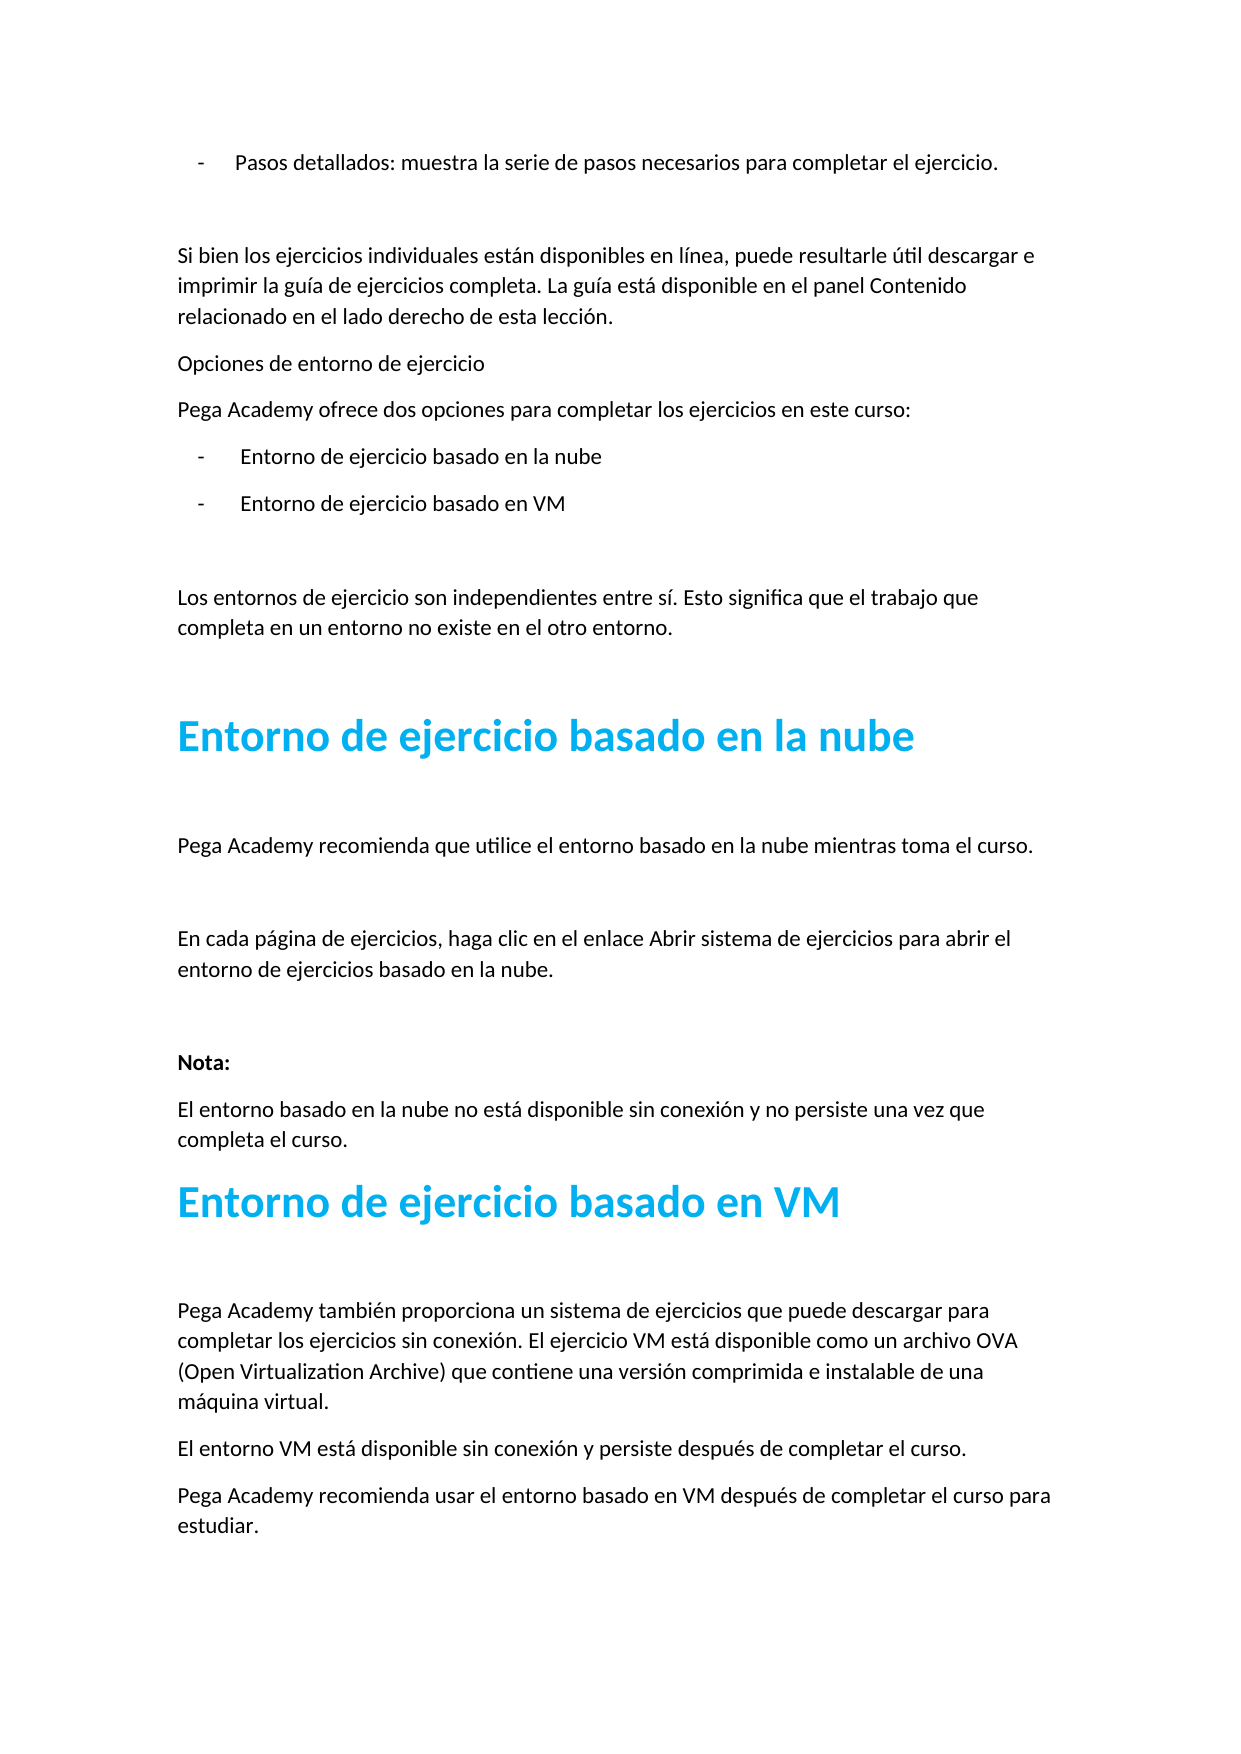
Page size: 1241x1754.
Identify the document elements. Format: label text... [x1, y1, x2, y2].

text Los entornos de ejercicio son independientes entre sí. Esto significa que el trabajo que completa en un entorno no existe en el otro entorno. [177, 583, 1063, 641]
text El entorno VM está disponible sin conexión y persiste después de completar el curso. [177, 1434, 1063, 1462]
text El entorno basado en la nube no está disponible sin conexión y no persiste una vez que completa el curso. [177, 1095, 1063, 1154]
text En cada página de ejercicios, haga clic en el enlace Abrir sistema de ejercicios para abrir el entorno de ejercicios basado en la nube. [177, 924, 1063, 983]
text Pega Academy recomienda usar el entorno basado en VM después de completar el curso para estudiar. [177, 1481, 1063, 1539]
list Entorno de ejercicio basado en VM [197, 489, 1063, 517]
list Entorno de ejercicio basado en la nube [197, 442, 1063, 470]
text Pega Academy también proporciona un sistema de ejercicios que puede descargar para completar los ejercicios sin conexión. El ejercicio VM está disponible como un archivo OVA (Open Virtualization Archive) que contiene una versión comprimida e instalable de una máquina virtual. [177, 1296, 1063, 1415]
text Nota: [177, 1048, 1063, 1077]
text Entorno de ejercicio basado en VM [177, 1172, 1063, 1228]
list Pasos detallados: muestra la serie de pasos necesarios para completar el ejercicio. [197, 148, 1063, 176]
text Opciones de entorno de ejercicio [177, 349, 1063, 377]
text Pega Academy recomienda que utilice el entorno basado en la nube mientras toma el curso. [177, 831, 1063, 859]
text Si bien los ejercicios individuales están disponibles en línea, puede resultarle útil descargar e imprimir la guía de ejercicios completa. La guía está disponible en el panel Contenido relacionado en el lado derecho de esta lección. [177, 241, 1063, 330]
text Entorno de ejercicio basado en la nube [177, 707, 1063, 763]
text Pega Academy ofrece dos opciones para completar los ejercicios en este curso: [177, 396, 1063, 423]
